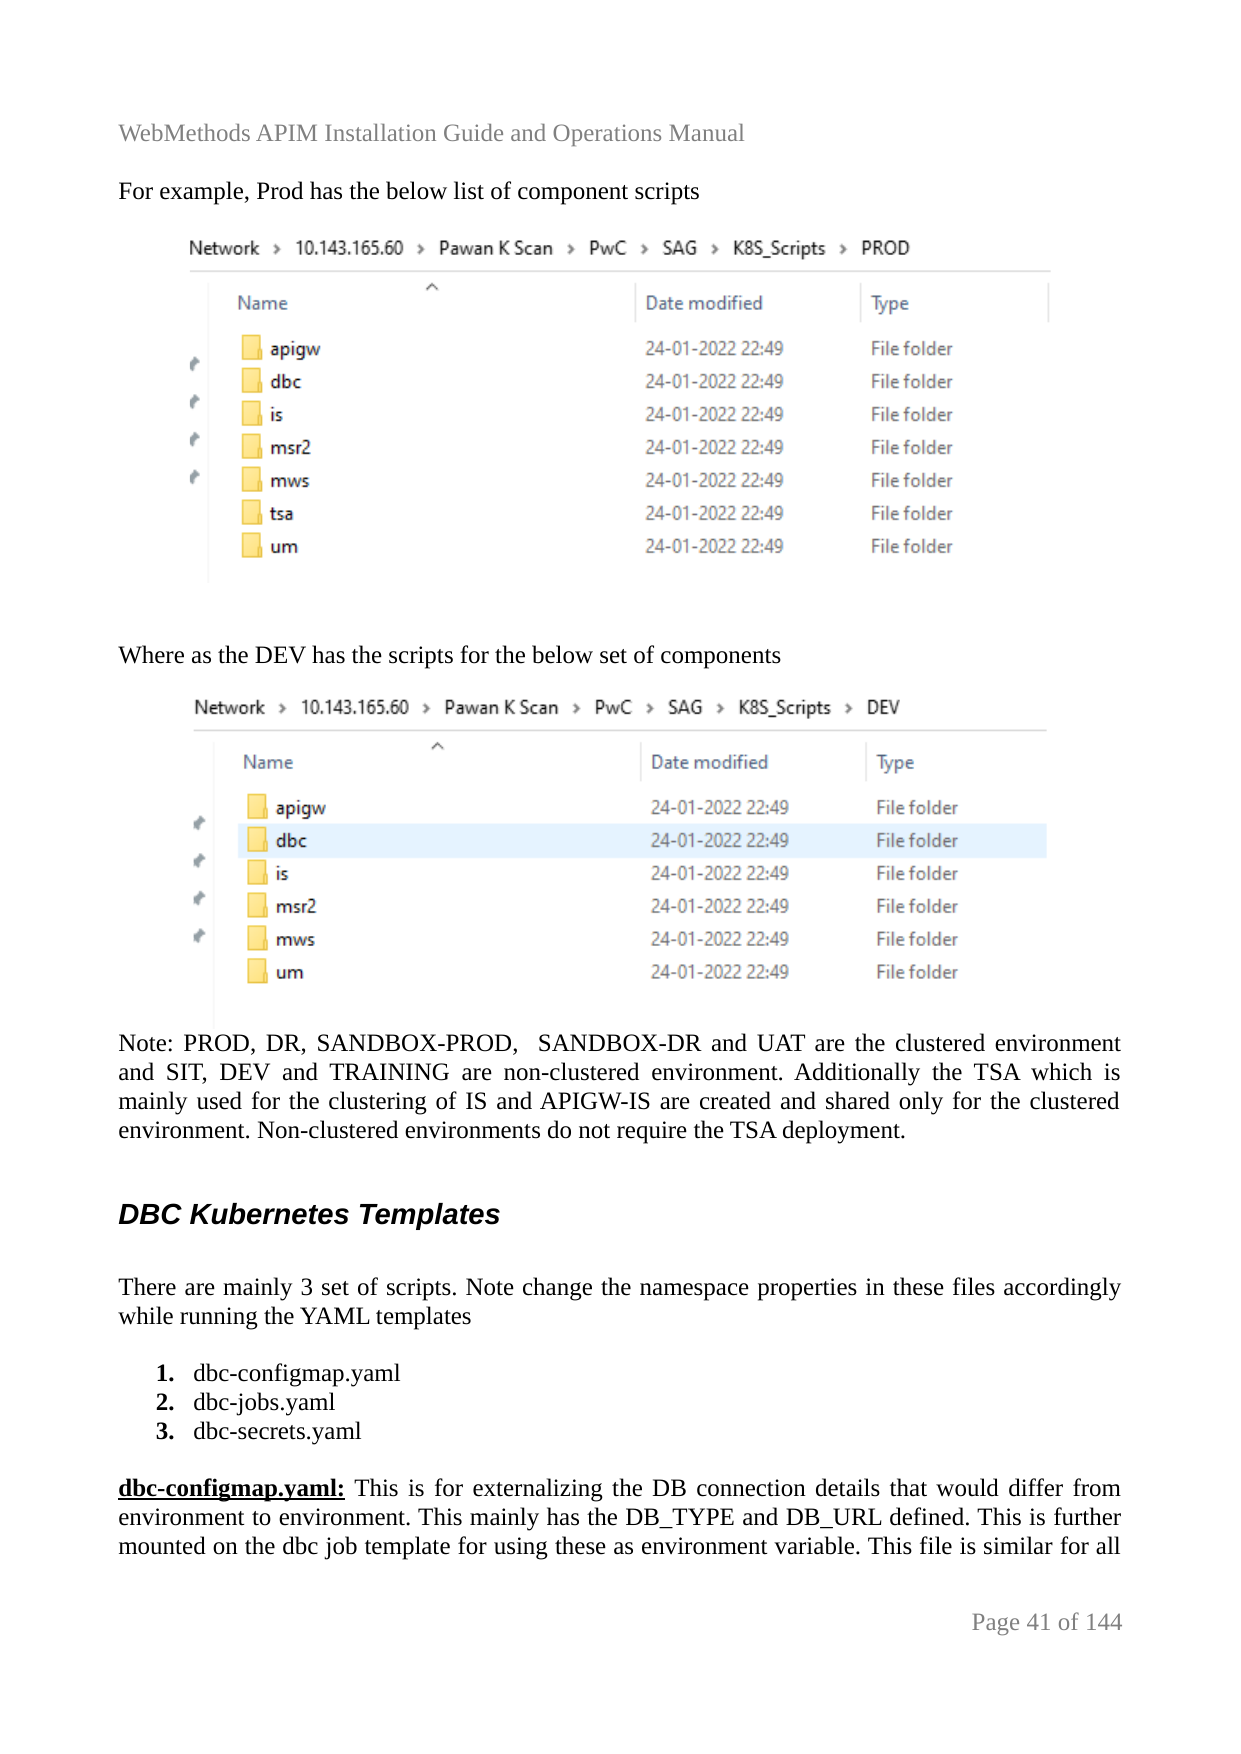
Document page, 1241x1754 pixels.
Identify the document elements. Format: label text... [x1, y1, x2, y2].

list dbc-secrets.yaml [156, 1416, 1122, 1444]
list dbc-configmap.yaml [156, 1358, 1122, 1387]
subtitle DBC Kubernetes Templates [118, 1197, 1122, 1231]
picture [189, 233, 1051, 583]
picture [193, 697, 1047, 1029]
text Note: PROD, DR, SANDBOX-PROD, SANDBOX-DR and UAT are the clustered environment and SIT, DEV and TRAINING are non-clustered environment. Additionally the TSA which is mainly used for the clustering of IS and APIGW-IS are created and shared only for the clustered environment. Non-clustered environments do not require the TSA deployment. [118, 697, 1122, 1143]
text For example, Prod has the below list of component scripts [118, 176, 1122, 205]
text dbc-configmap.yaml: This is for externalizing the DB connection details that would differ from environment to environment. This mainly has the DB_TYPE and DB_URL defined. This is further mounted on the dbc job template for using these as environment variable. This file is similar for all [118, 1473, 1122, 1559]
text There are mainly 3 set of scripts. Note change the namespace properties in these files accordingly while running the YAML templates [118, 1272, 1122, 1329]
text Where as the DEV has the scripts for the below set of components [118, 640, 1122, 668]
list dbc-jobs.yaml [156, 1387, 1122, 1416]
